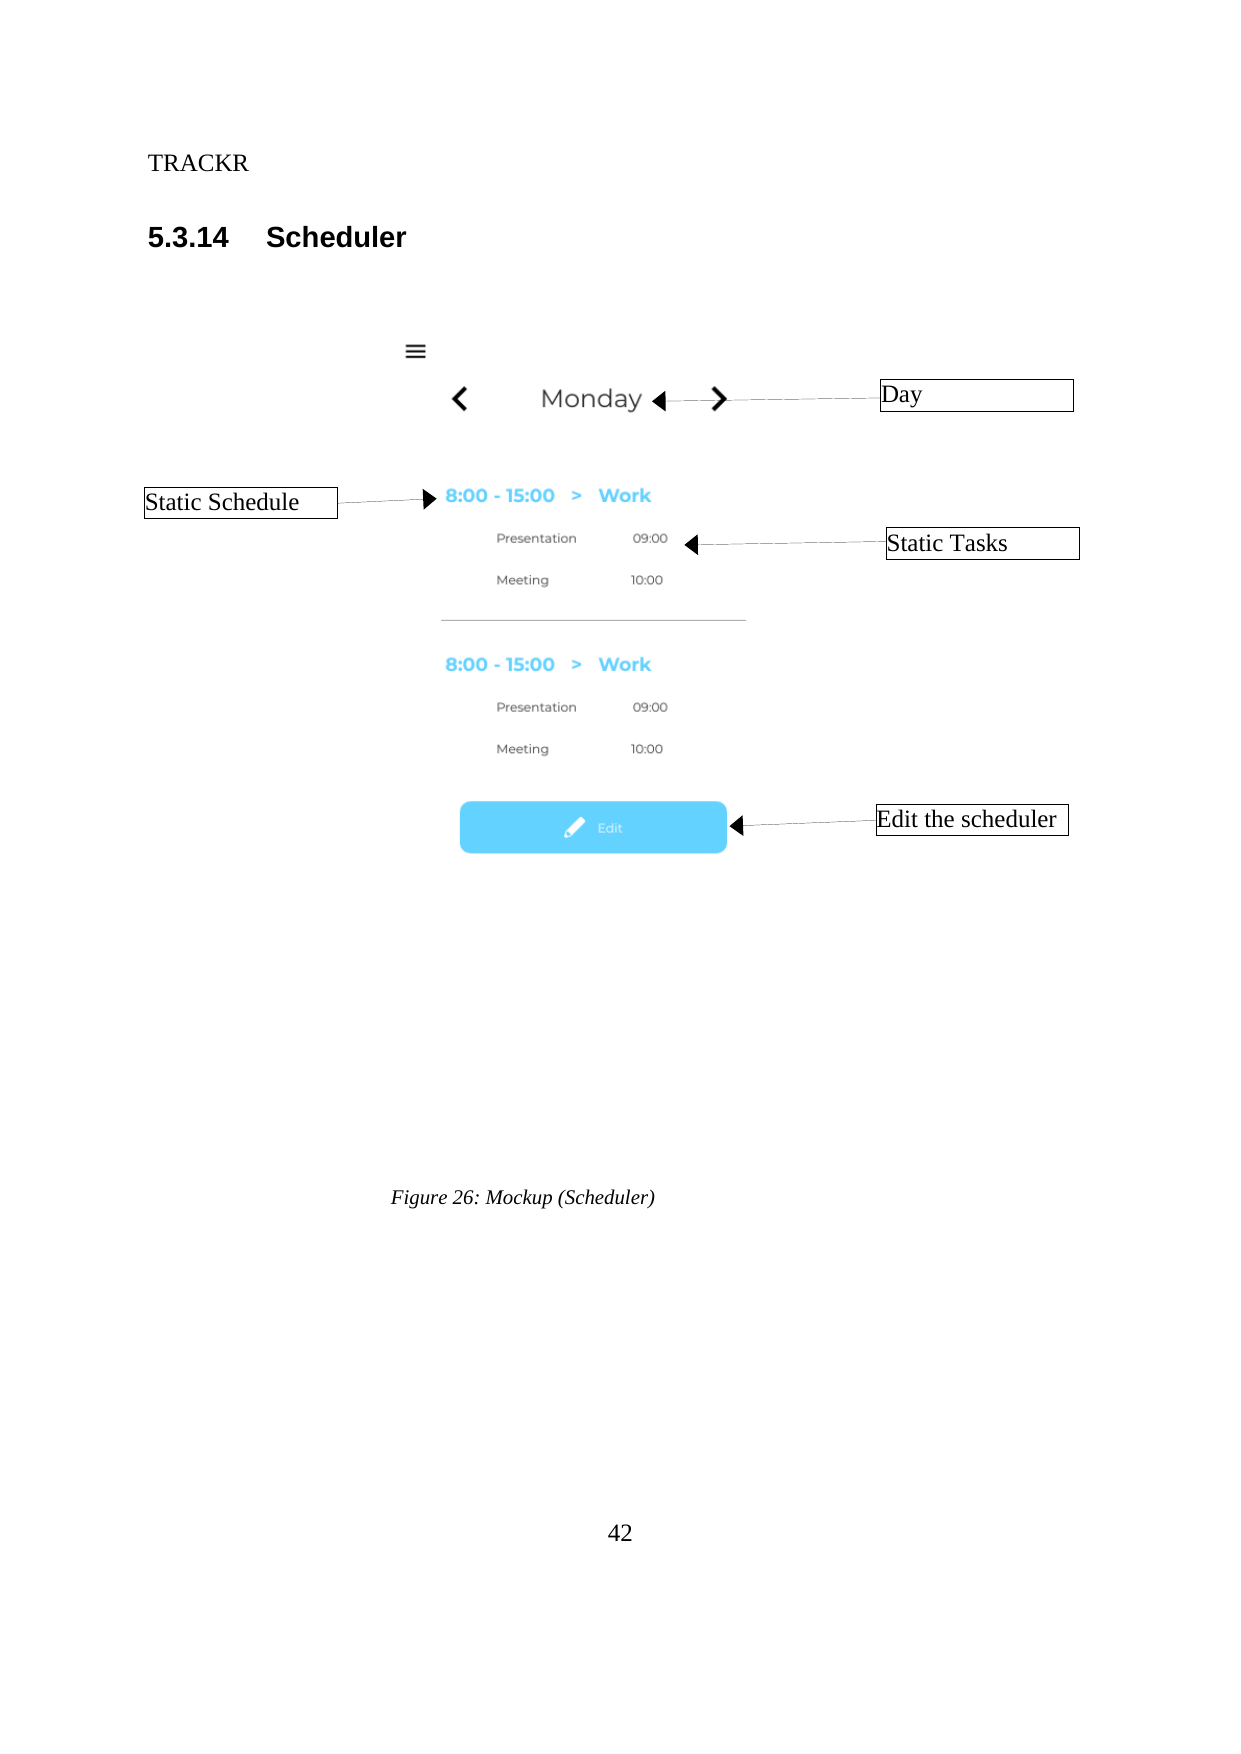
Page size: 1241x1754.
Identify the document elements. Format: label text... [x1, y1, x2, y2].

subtitle [391, 293, 797, 305]
picture [390, 305, 797, 1185]
subtitle Scheduler [148, 220, 1093, 254]
text Figure 26: Mockup (Scheduler) [391, 1185, 797, 1209]
